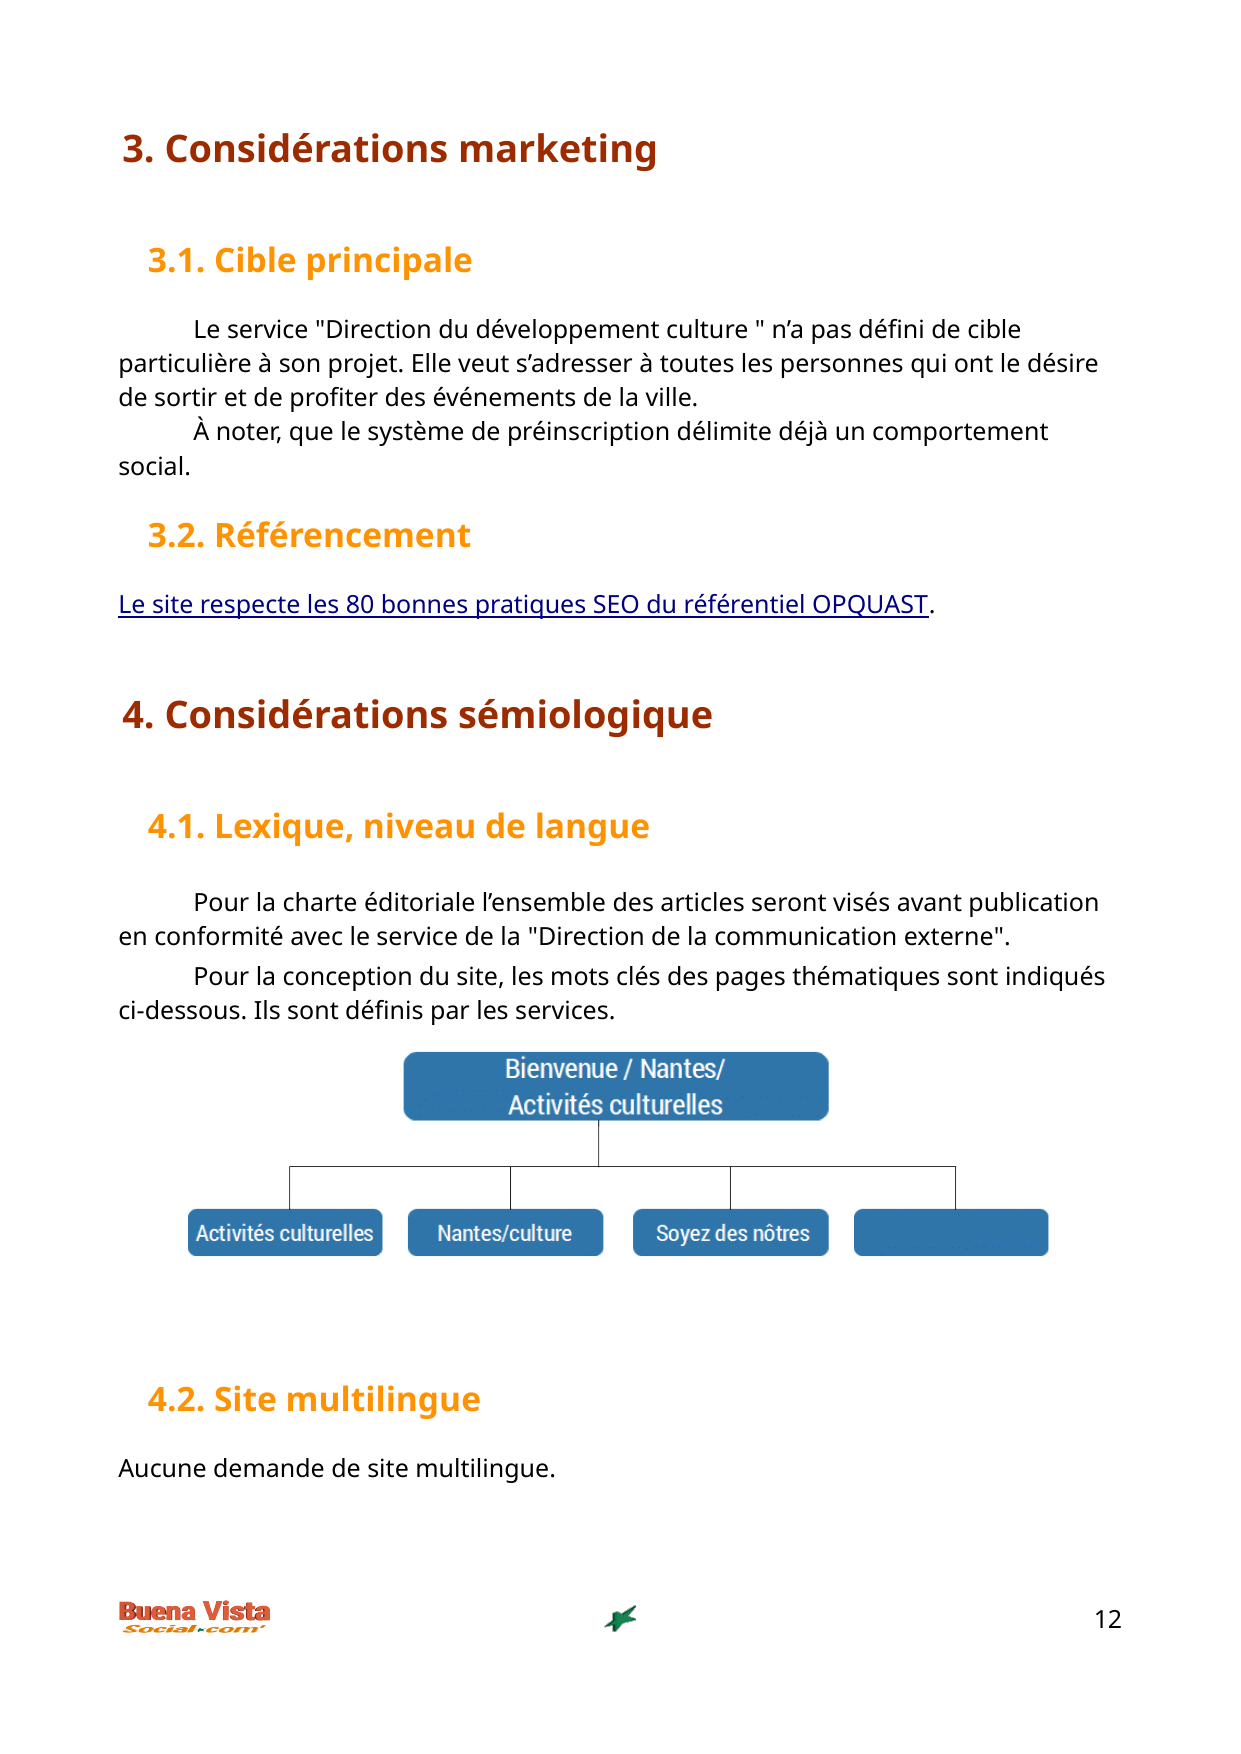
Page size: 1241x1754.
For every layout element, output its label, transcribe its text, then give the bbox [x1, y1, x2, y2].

text Le site respecte les 80 bonnes pratiques SEO du référentiel OPQUAST. [118, 587, 1122, 621]
picture [170, 1037, 1070, 1313]
text Pour la charte éditoriale l’ensemble des articles seront visés avant publication en conformité avec le service de la "Direction de la communication externe". [118, 884, 1122, 952]
subtitle 4.1. Lexique, niveau de langue [148, 803, 1122, 849]
subtitle 3.1. Cible principale [148, 237, 1122, 282]
picture [118, 1600, 271, 1637]
text Aucune demande de site multilingue. [118, 1451, 1122, 1485]
subtitle 3. Considérations marketing [119, 119, 1121, 177]
subtitle 4.2. Site multilingue [148, 1376, 1122, 1421]
text À noter, que le système de préinscription délimite déjà un comportement social. [118, 414, 1122, 482]
picture [604, 1603, 636, 1636]
subtitle 3.2. Référencement [148, 512, 1122, 557]
text Pour la conception du site, les mots clés des pages thématiques sont indiqués ci-dessous. Ils sont définis par les services. [118, 958, 1122, 1026]
text Le service "Direction du développement culture " n’a pas défini de cible particulière à son projet. Elle veut s’adresser à toutes les personnes qui ont le désire de sortir et de profiter des événements de la ville. [118, 312, 1122, 414]
subtitle 4. Considérations sémiologique [119, 686, 1121, 743]
